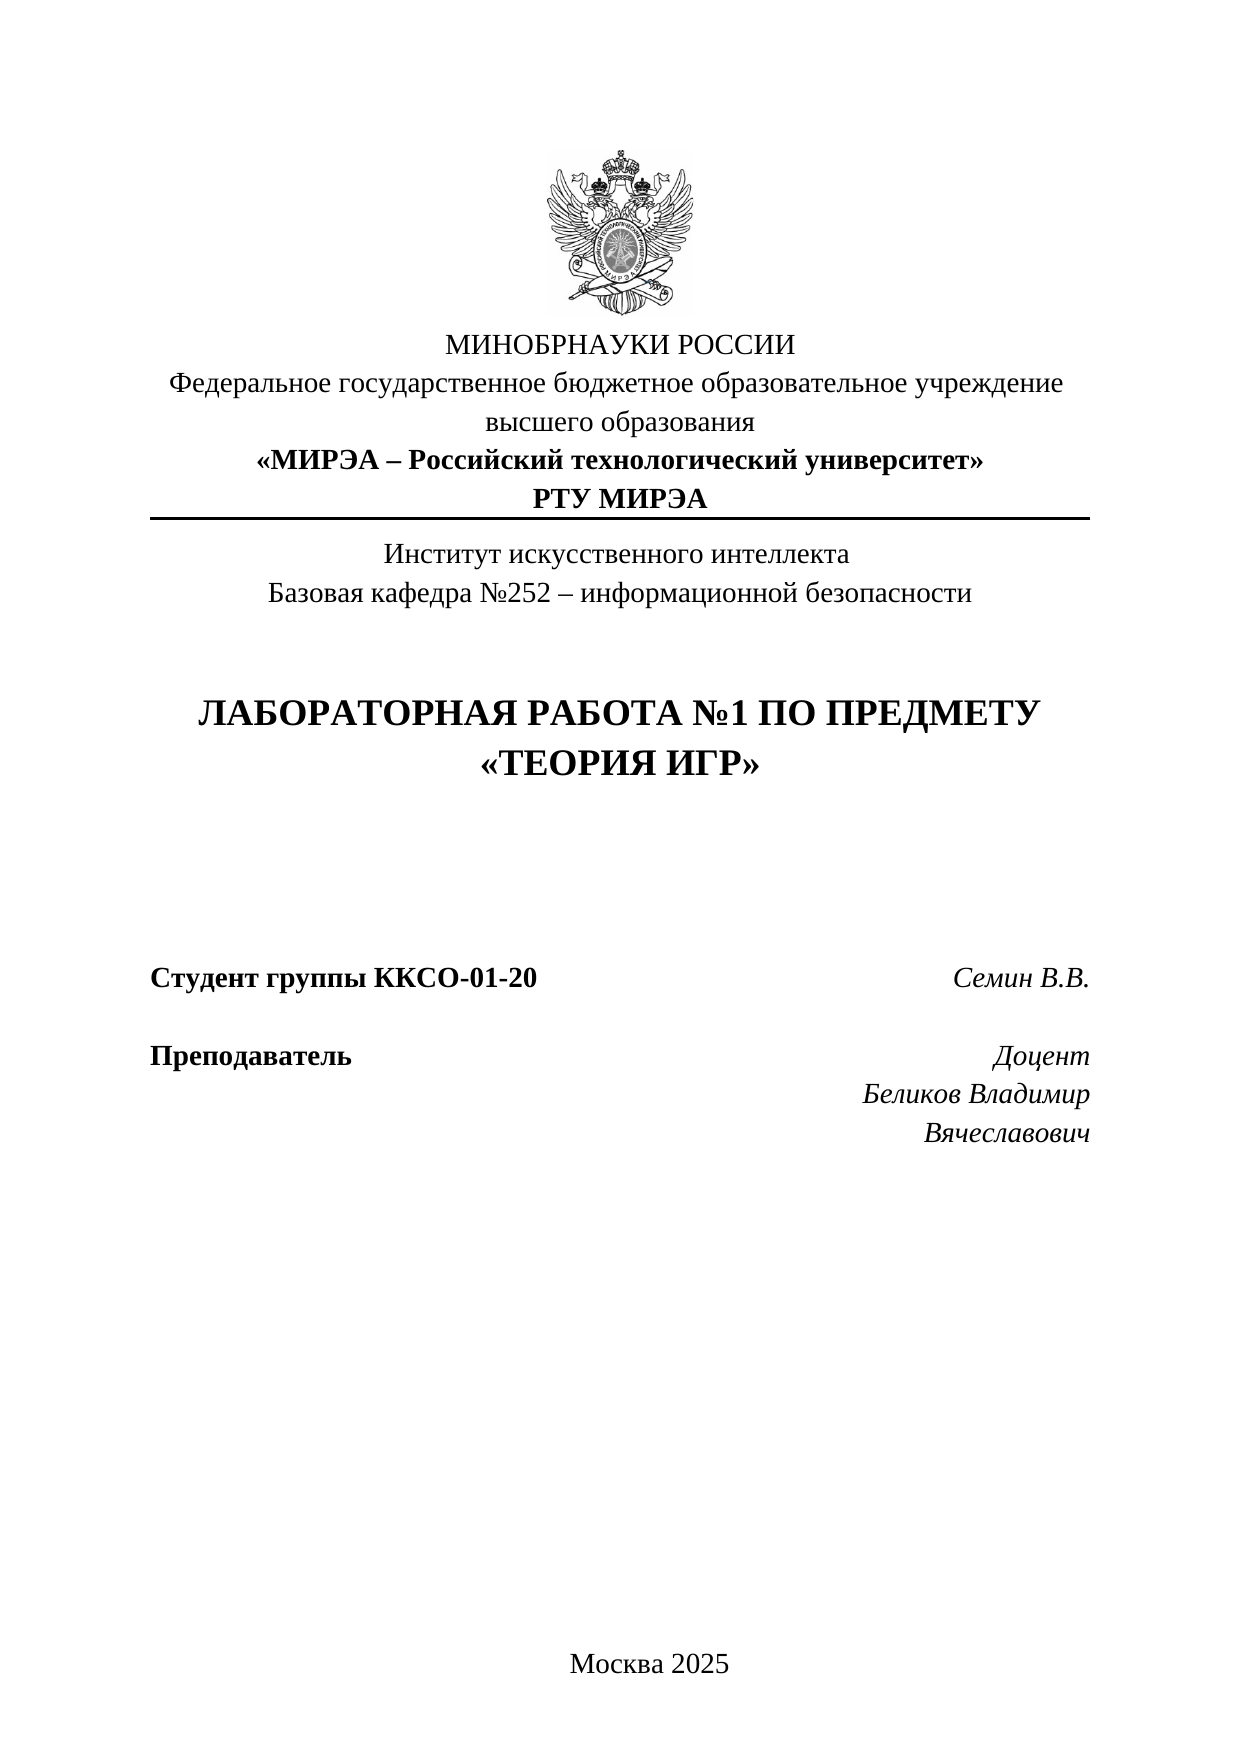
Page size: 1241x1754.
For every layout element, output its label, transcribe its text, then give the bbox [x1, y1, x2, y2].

table_header Студент группы ККСО-01-20 [150, 961, 634, 1038]
text Минобрнауки России [150, 327, 1090, 360]
table_header Семин В.В. [734, 961, 1090, 1038]
text РТУ МИРЭА [150, 481, 1090, 517]
text Лабораторная работа №1 по предмету [150, 691, 1090, 734]
text Федеральное государственное бюджетное образовательное учреждение высшего образования [150, 365, 1090, 437]
table_cell Преподаватель [150, 1038, 634, 1153]
picture [547, 150, 694, 316]
text «МИРЭА – Российский технологический университет» [150, 442, 1090, 476]
text «Теория игр» [150, 740, 1090, 783]
table_header [635, 961, 734, 1038]
table_cell [635, 1038, 734, 1153]
text Институт искусственного интеллекта Базовая кафедра №252 – информационной безопасности [150, 536, 1090, 608]
table_cell Доцент Беликов Владимир Вячеславович [734, 1038, 1090, 1153]
text ­ [150, 150, 1090, 322]
